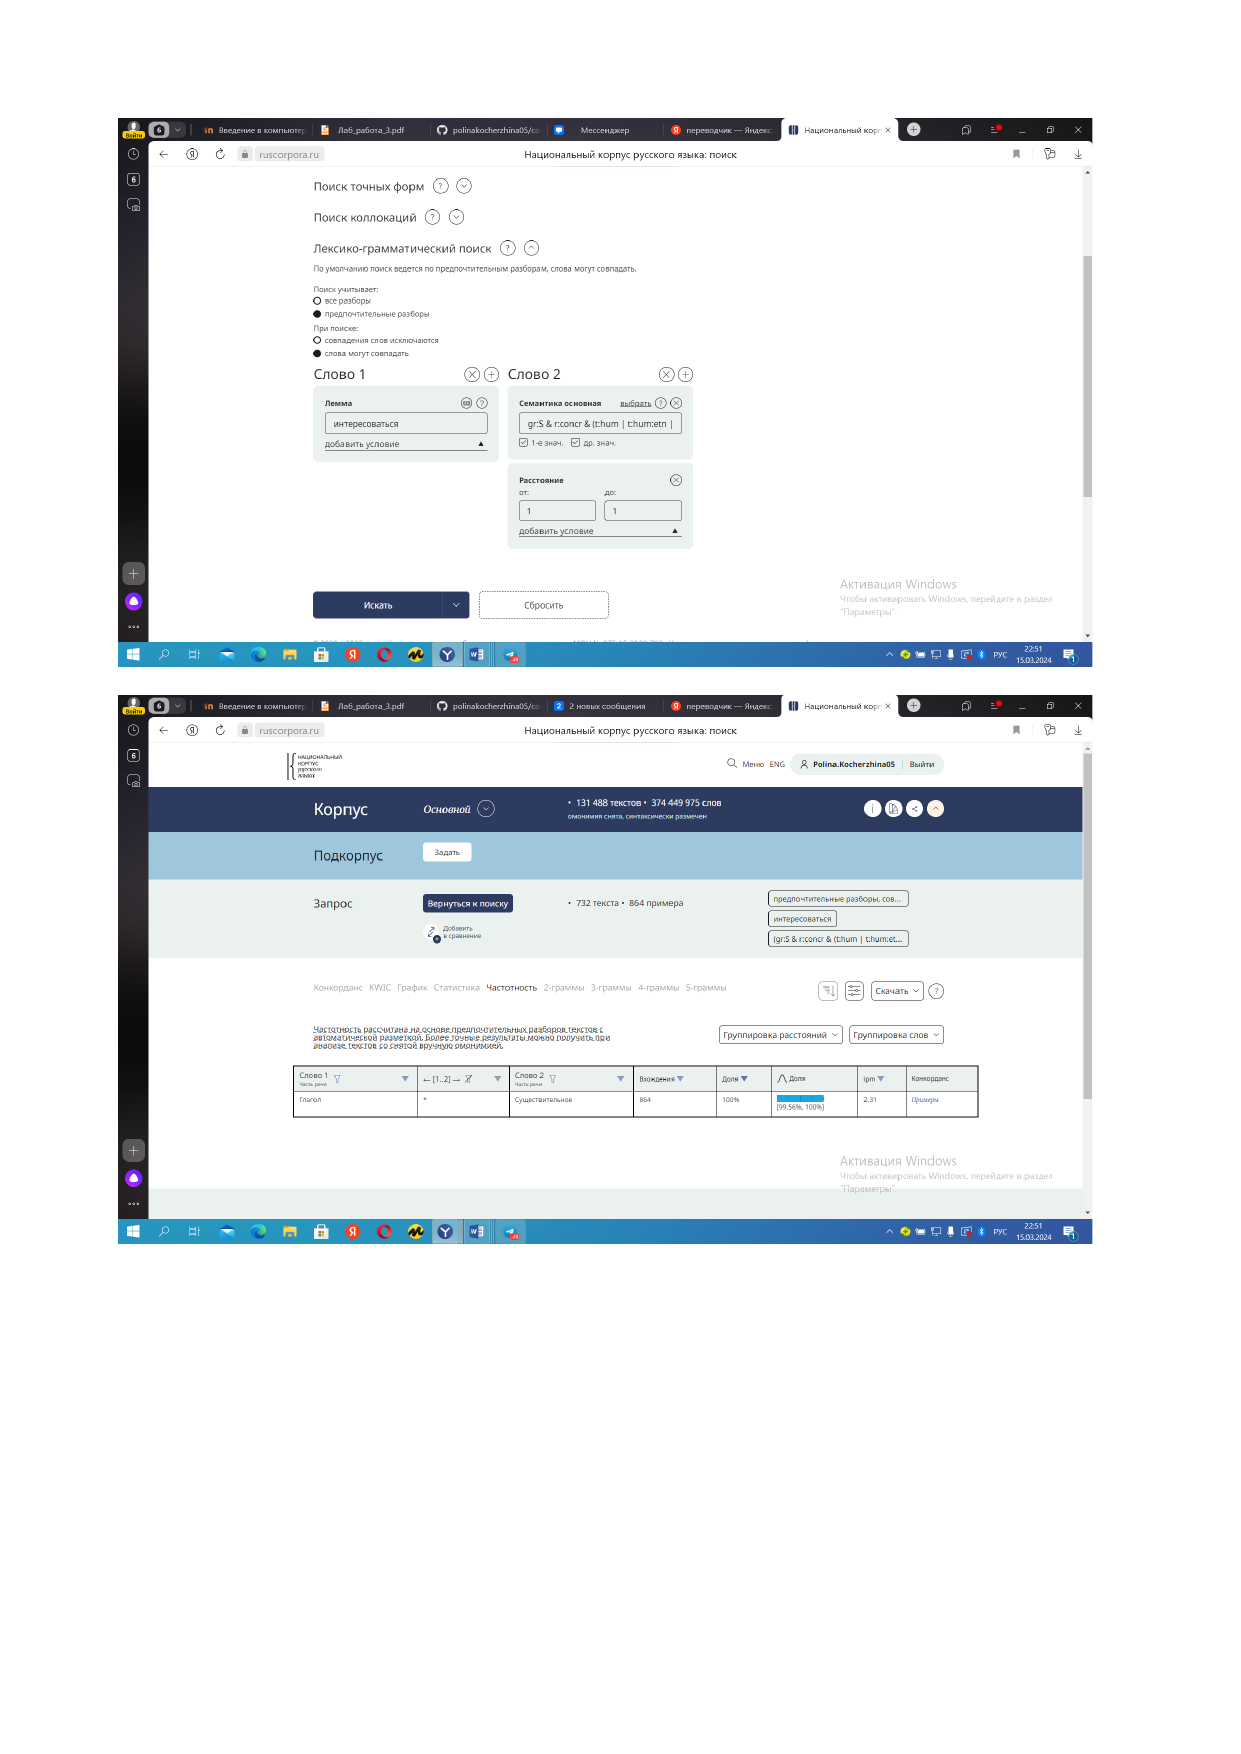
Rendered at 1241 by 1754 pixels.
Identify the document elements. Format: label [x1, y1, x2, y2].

picture [118, 695, 1093, 1244]
picture [118, 118, 1093, 667]
